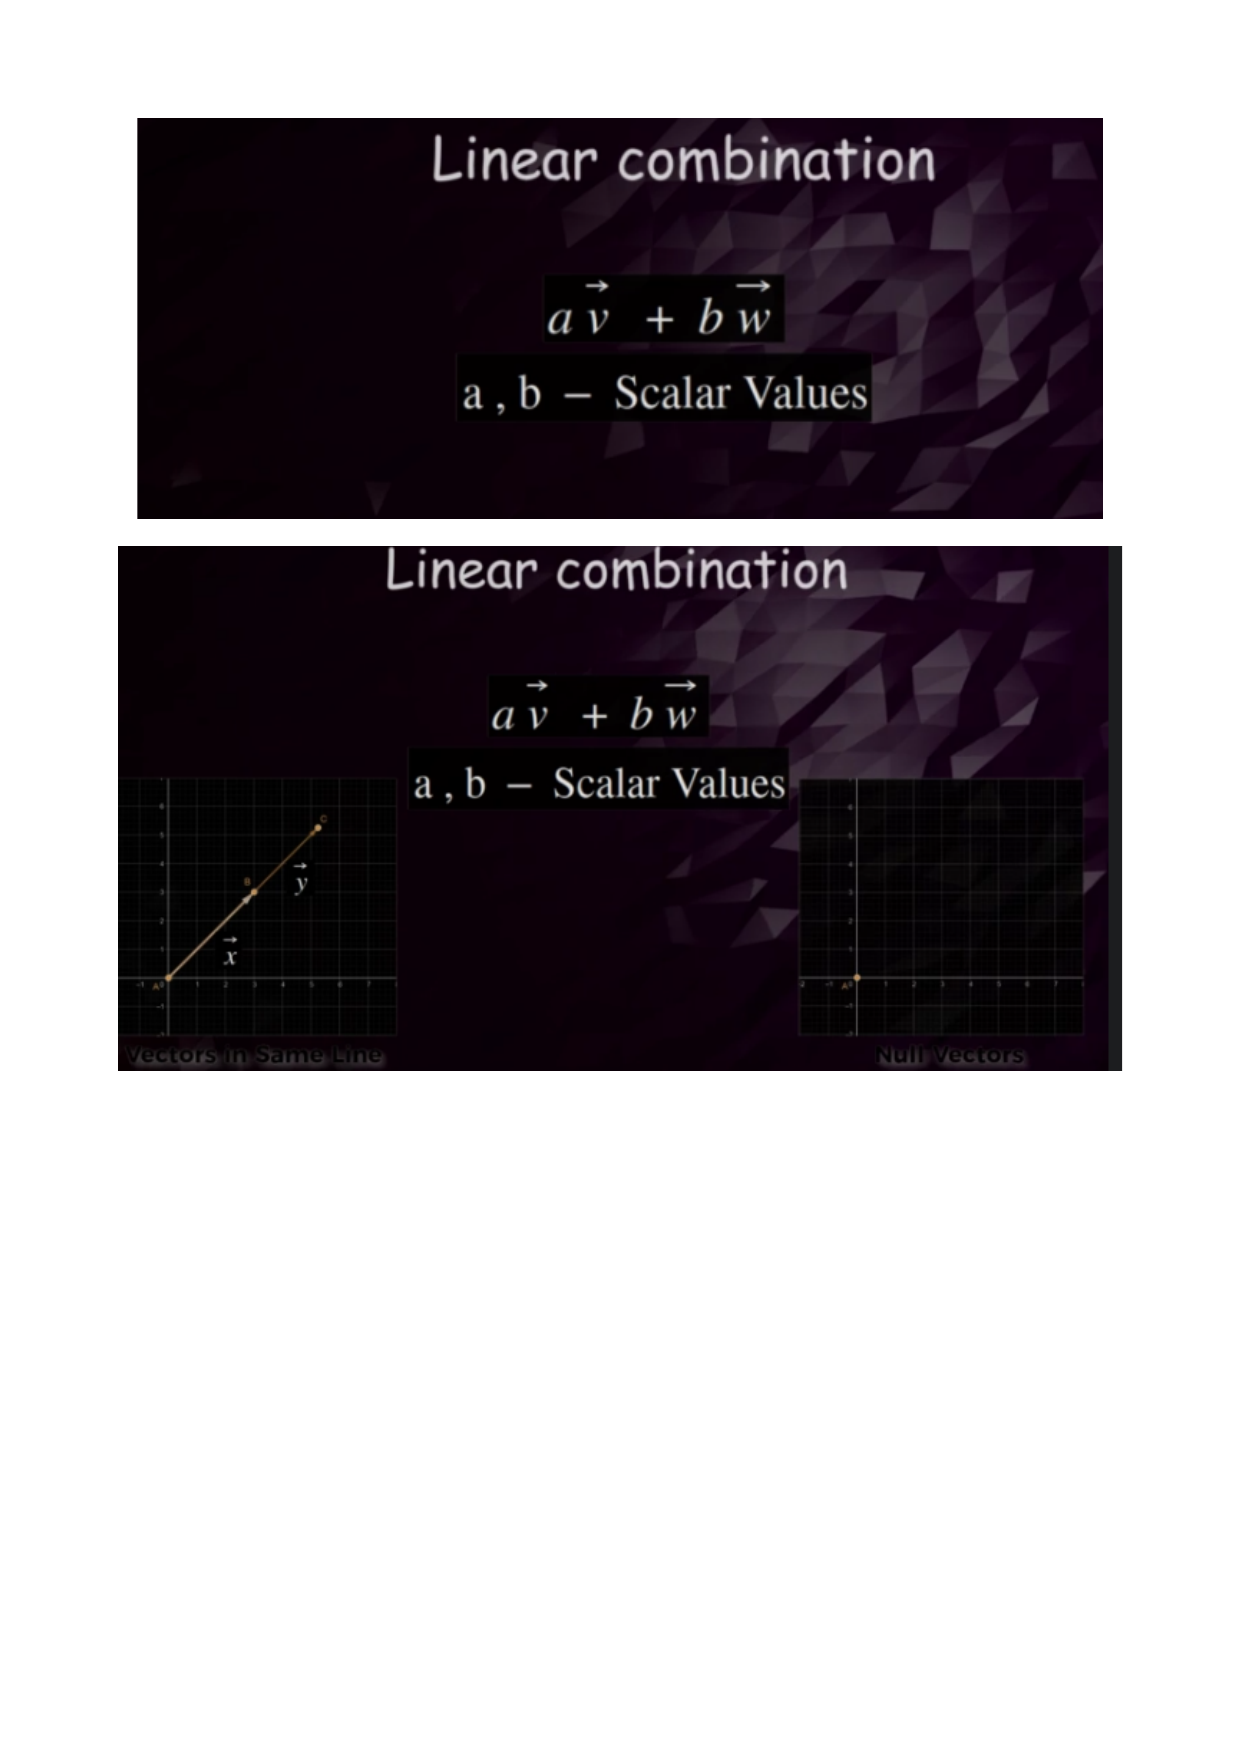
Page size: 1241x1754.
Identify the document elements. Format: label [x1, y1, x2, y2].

picture [118, 546, 1123, 1071]
picture [137, 118, 1103, 519]
